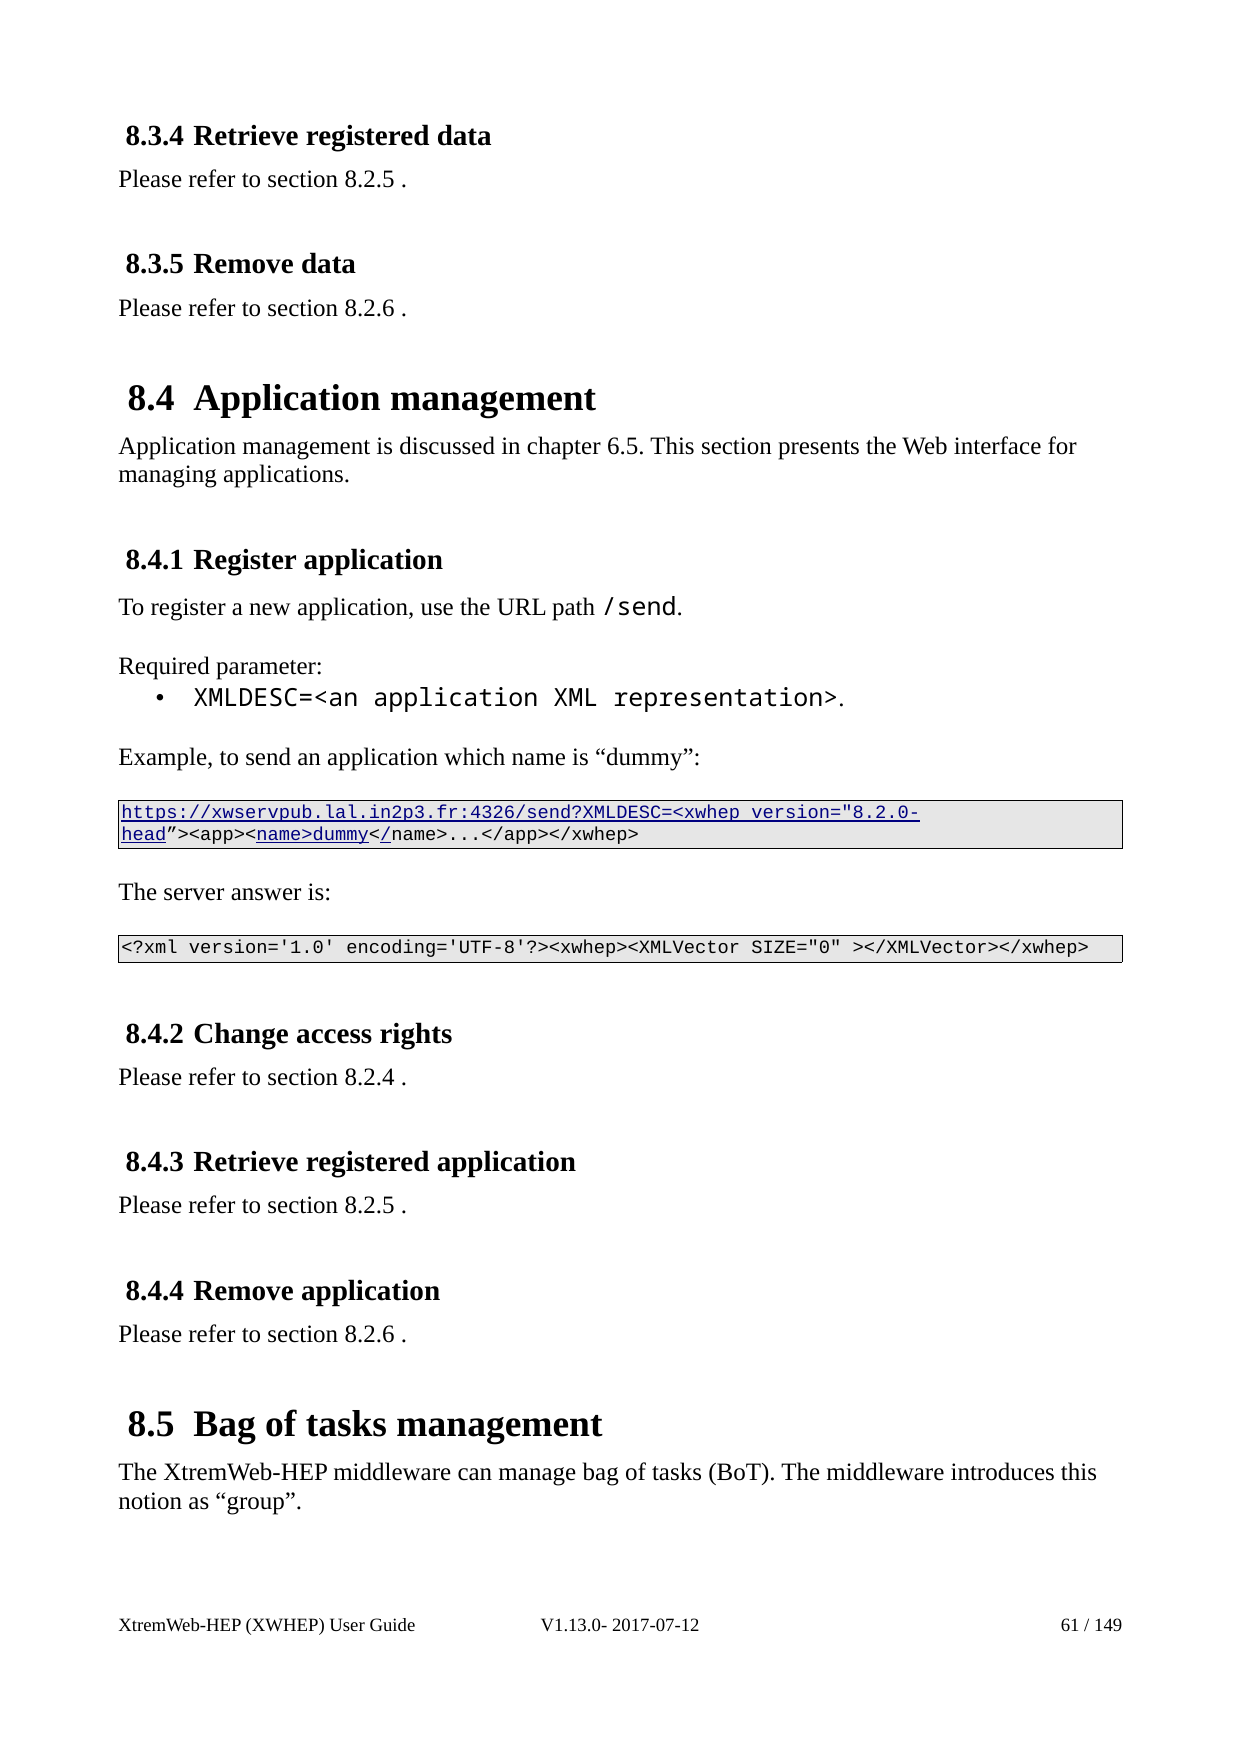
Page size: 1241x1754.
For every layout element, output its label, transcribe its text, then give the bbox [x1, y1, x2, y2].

subtitle Application management [118, 375, 1122, 418]
text Please refer to section8.2.6. [118, 1319, 1122, 1348]
text Required parameter: [118, 651, 1122, 680]
subtitle Bag of tasks management [118, 1401, 1122, 1444]
text Please refer to section8.2.4. [118, 1062, 1122, 1091]
text https://xwservpub.lal.in2p3.fr:4326/send?XMLDESC=<xwhep version="8.2.0-head”><app><name>dummy</name>...</app></xwhep> [119, 801, 1122, 848]
list XMLDESC=<an application XML representation>. [156, 680, 1122, 714]
text Please refer to section8.2.6. [118, 293, 1122, 321]
subtitle Change access rights [118, 1016, 1122, 1049]
subtitle Remove application [118, 1273, 1122, 1306]
text Application management is discussed in chapter 6.5. This section presents the Web interface for managing applications. [118, 431, 1122, 488]
text Example, to send an application which name is “dummy”: [118, 742, 1122, 771]
subtitle Retrieve registered data [118, 118, 1122, 152]
text To register a new application, use the URL path /send. [118, 588, 1122, 622]
text Please refer to section8.2.5. [118, 1190, 1122, 1219]
text The XtremWeb-HEP middleware can manage bag of tasks (BoT). The middleware introduces this notion as “group”. [118, 1457, 1122, 1514]
subtitle Register application [118, 542, 1122, 576]
text <?xml version='1.0' encoding='UTF-8'?><xwhep><XMLVector SIZE="0" ></XMLVector></xwhep> [119, 936, 1122, 962]
text The server answer is: [118, 877, 1122, 906]
subtitle Remove data [118, 247, 1122, 280]
subtitle Retrieve registered application [118, 1144, 1122, 1178]
text Please refer to section8.2.5. [118, 164, 1122, 193]
